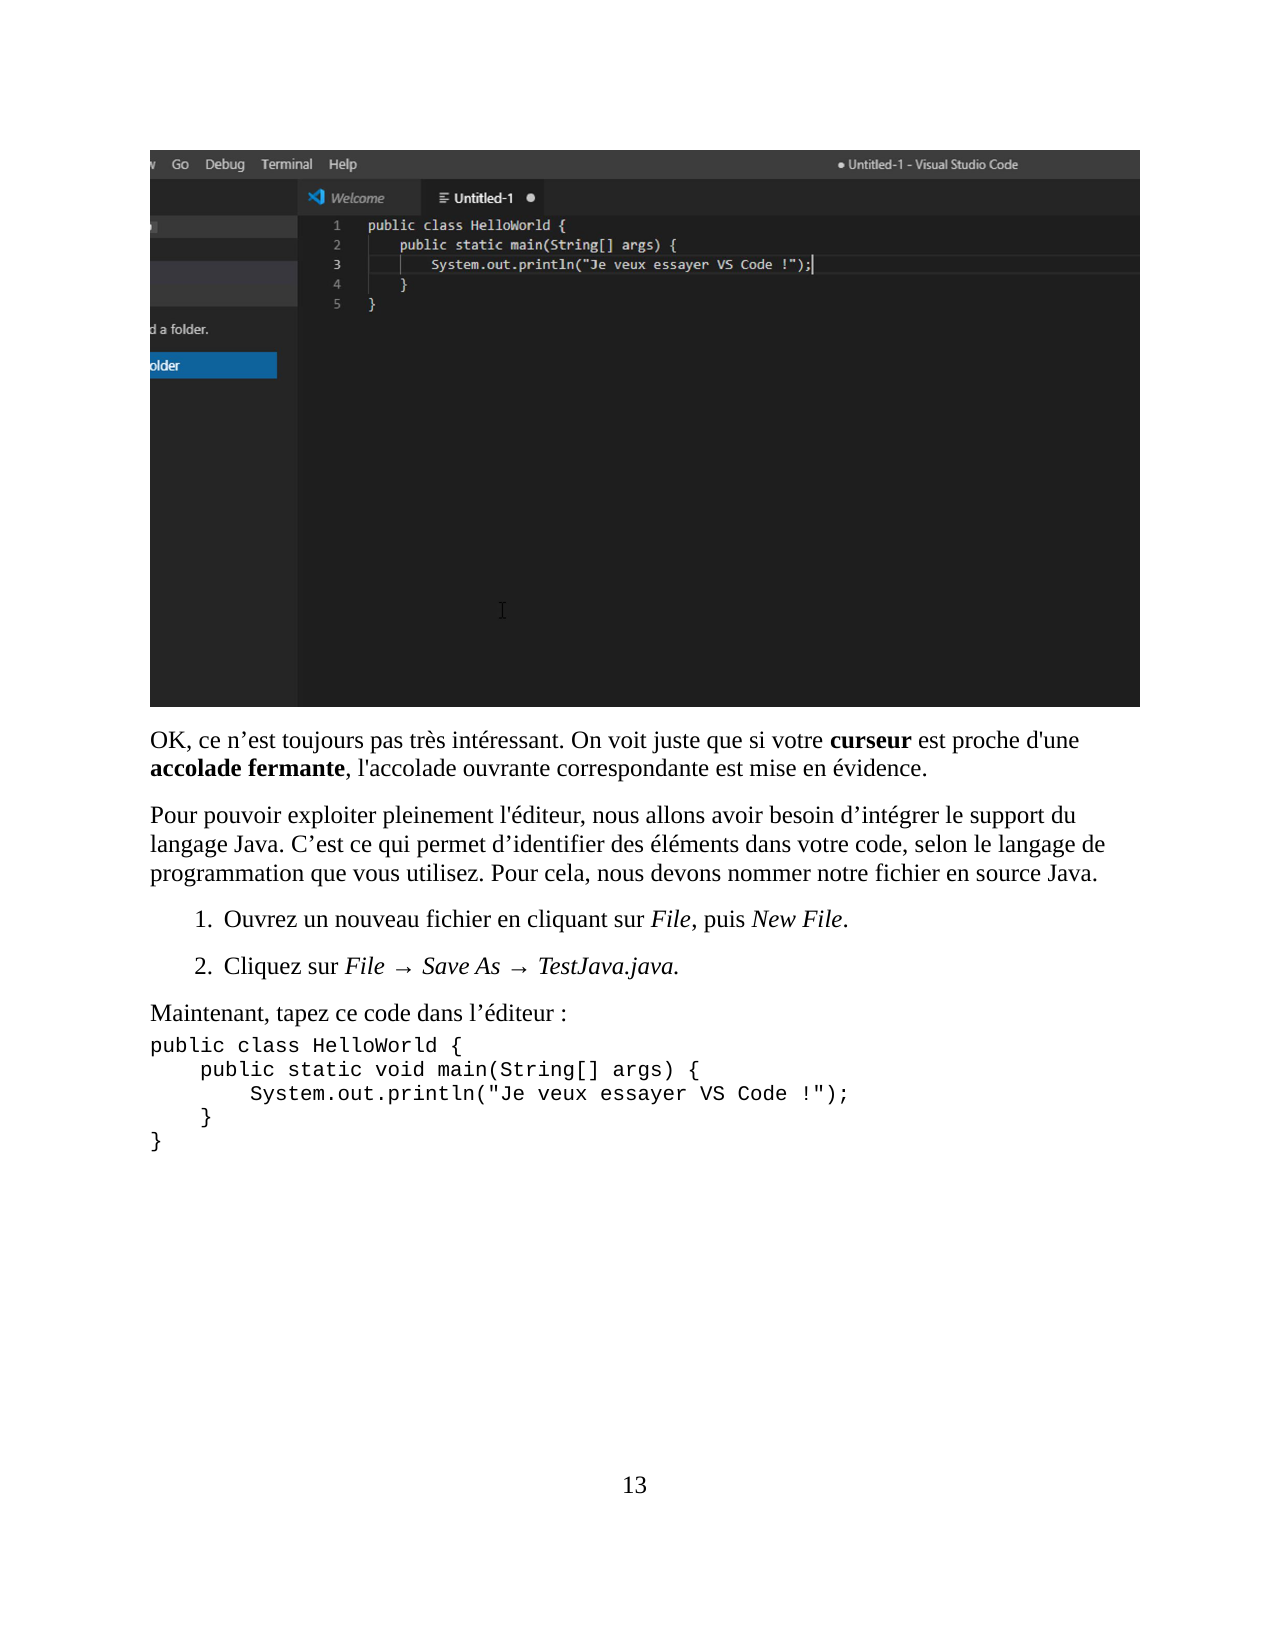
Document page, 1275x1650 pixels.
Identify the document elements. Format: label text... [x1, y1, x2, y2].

text OK, ce n’est toujours pas très intéressant. On voit juste que si votre curseur est proche d'une accolade fermante, l'accolade ouvrante correspondante est mise en évidence. [150, 725, 1125, 782]
list Ouvrez un nouveau fichier en cliquant sur File, puis New File. [194, 904, 1125, 933]
text } [150, 1106, 1125, 1130]
text Maintenant, tapez ce code dans l’éditeur : [150, 998, 1125, 1026]
text Pour pouvoir exploiter pleinement l'éditeur, nous allons avoir besoin d’intégrer le support du langage Java. C’est ce qui permet d’identifier des éléments dans votre code, selon le langage de programmation que vous utilisez. Pour cela, nous devons nommer notre fichier en source Java. [150, 800, 1125, 886]
picture [150, 150, 1140, 707]
text public class HelloWorld { [150, 1035, 1125, 1059]
text } [150, 1130, 1125, 1154]
list Cliquez sur File → Save As → TestJava.java. [194, 951, 1125, 980]
text public static void main(String[] args) { [150, 1059, 1125, 1083]
text System.out.println("Je veux essayer VS Code !"); [150, 1083, 1125, 1106]
